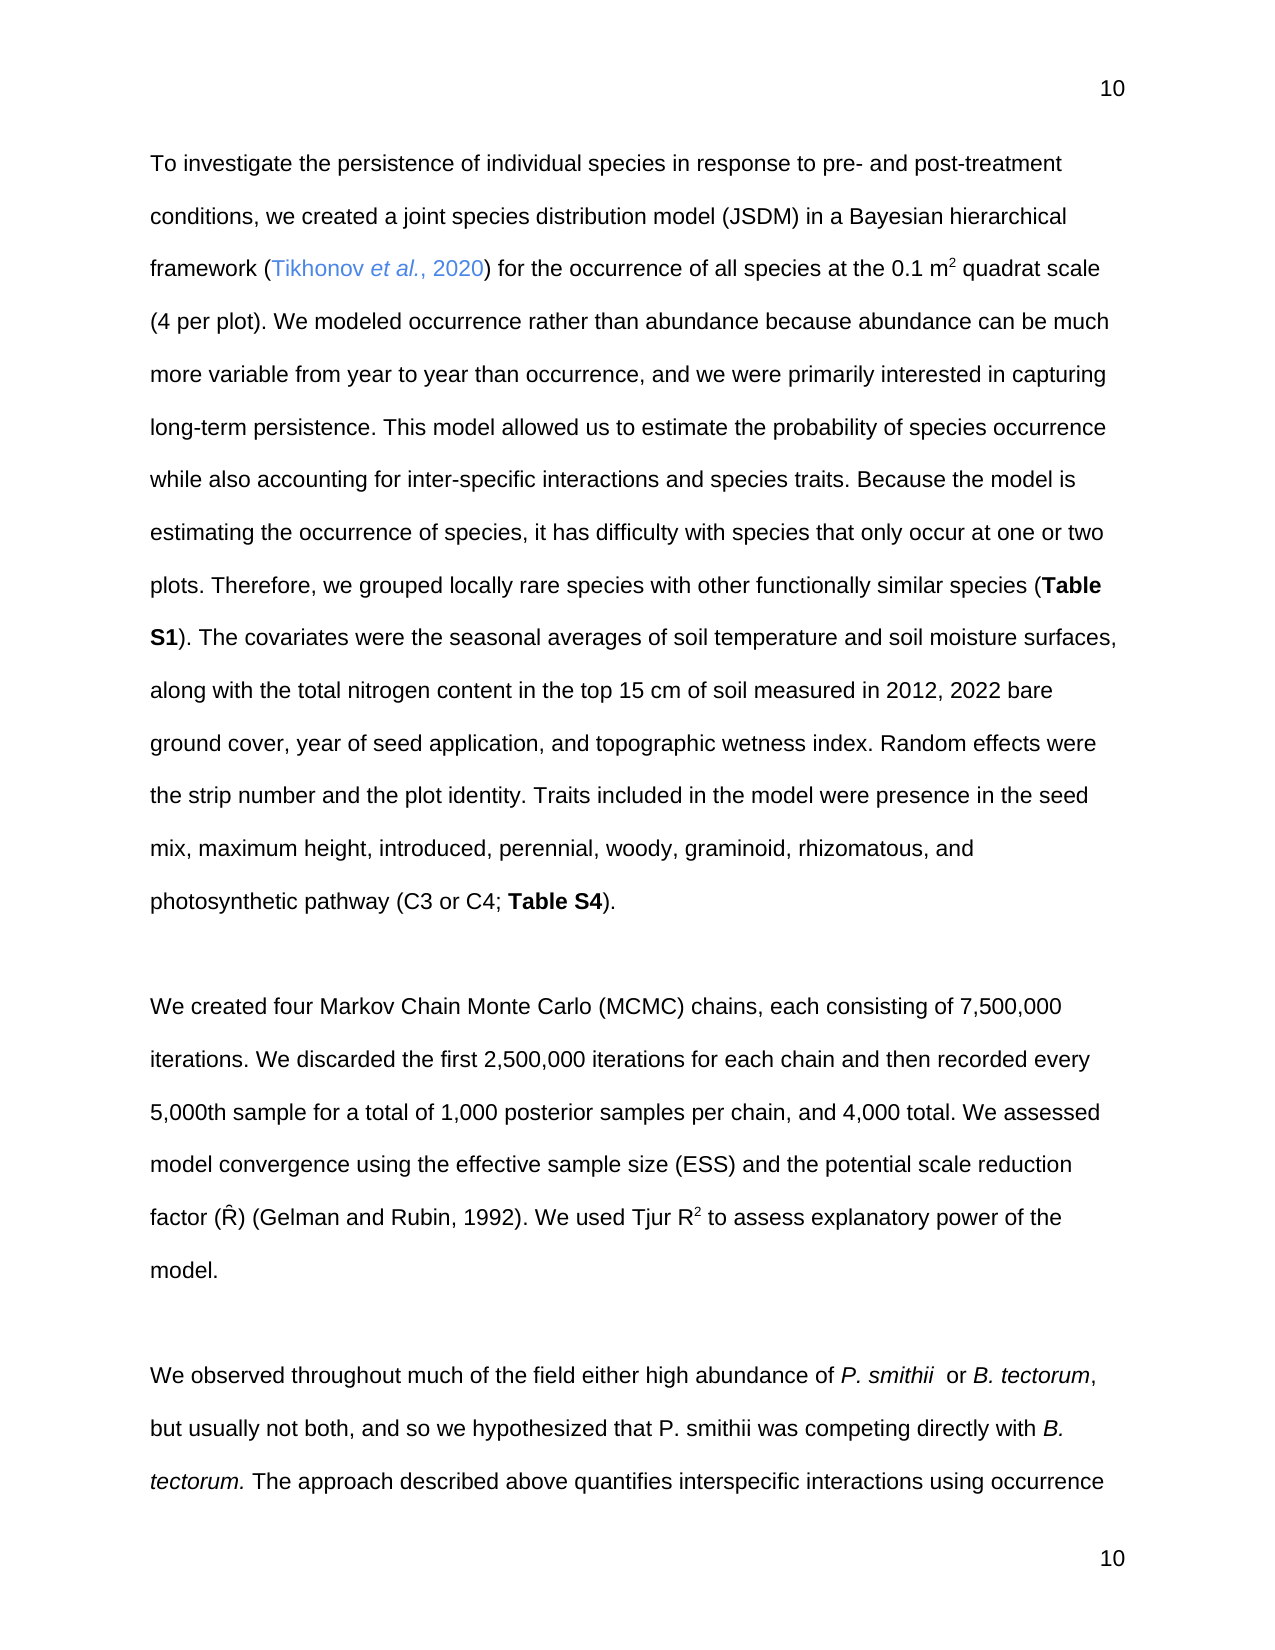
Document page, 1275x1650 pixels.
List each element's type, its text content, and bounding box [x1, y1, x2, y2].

text To investigate the persistence of individual species in response to pre- and post-treatment conditions, we created a joint species distribution model (JSDM) in a Bayesian hierarchical framework (Tikhonov et al., 2020) for the occurrence of all species at the 0.1 m2 quadrat scale (4 per plot). We modeled occurrence rather than abundance because abundance can be much more variable from year to year than occurrence, and we were primarily interested in capturing long-term persistence. This model allowed us to estimate the probability of species occurrence while also accounting for inter-specific interactions and species traits. Because the model is estimating the occurrence of species, it has difficulty with species that only occur at one or two plots. Therefore, we grouped locally rare species with other functionally similar species (Table S1). The covariates were the seasonal averages of soil temperature and soil moisture surfaces, along with the total nitrogen content in the top 15 cm of soil measured in 2012, 2022 bare ground cover, year of seed application, and topographic wetness index. Random effects were the strip number and the plot identity. Traits included in the model were presence in the seed mix, maximum height, introduced, perennial, woody, graminoid, rhizomatous, and photosynthetic pathway (C3 or C4; Table S4). [150, 150, 1125, 914]
text We created four Markov Chain Monte Carlo (MCMC) chains, each consisting of 7,500,000 iterations. We discarded the first 2,500,000 iterations for each chain and then recorded every 5,000th sample for a total of 1,000 posterior samples per chain, and 4,000 total. We assessed model convergence using the effective sample size (ESS) and the potential scale reduction factor (Ȓ) (Gelman and Rubin, 1992). We used Tjur R2 to assess explanatory power of the model. [150, 993, 1125, 1283]
text We observed throughout much of the field either high abundance of P. smithii or B. tectorum, but usually not both, and so we hypothesized that P. smithii was competing directly with B. tectorum. The approach described above quantifies interspecific interactions using occurrence [150, 1362, 1125, 1494]
